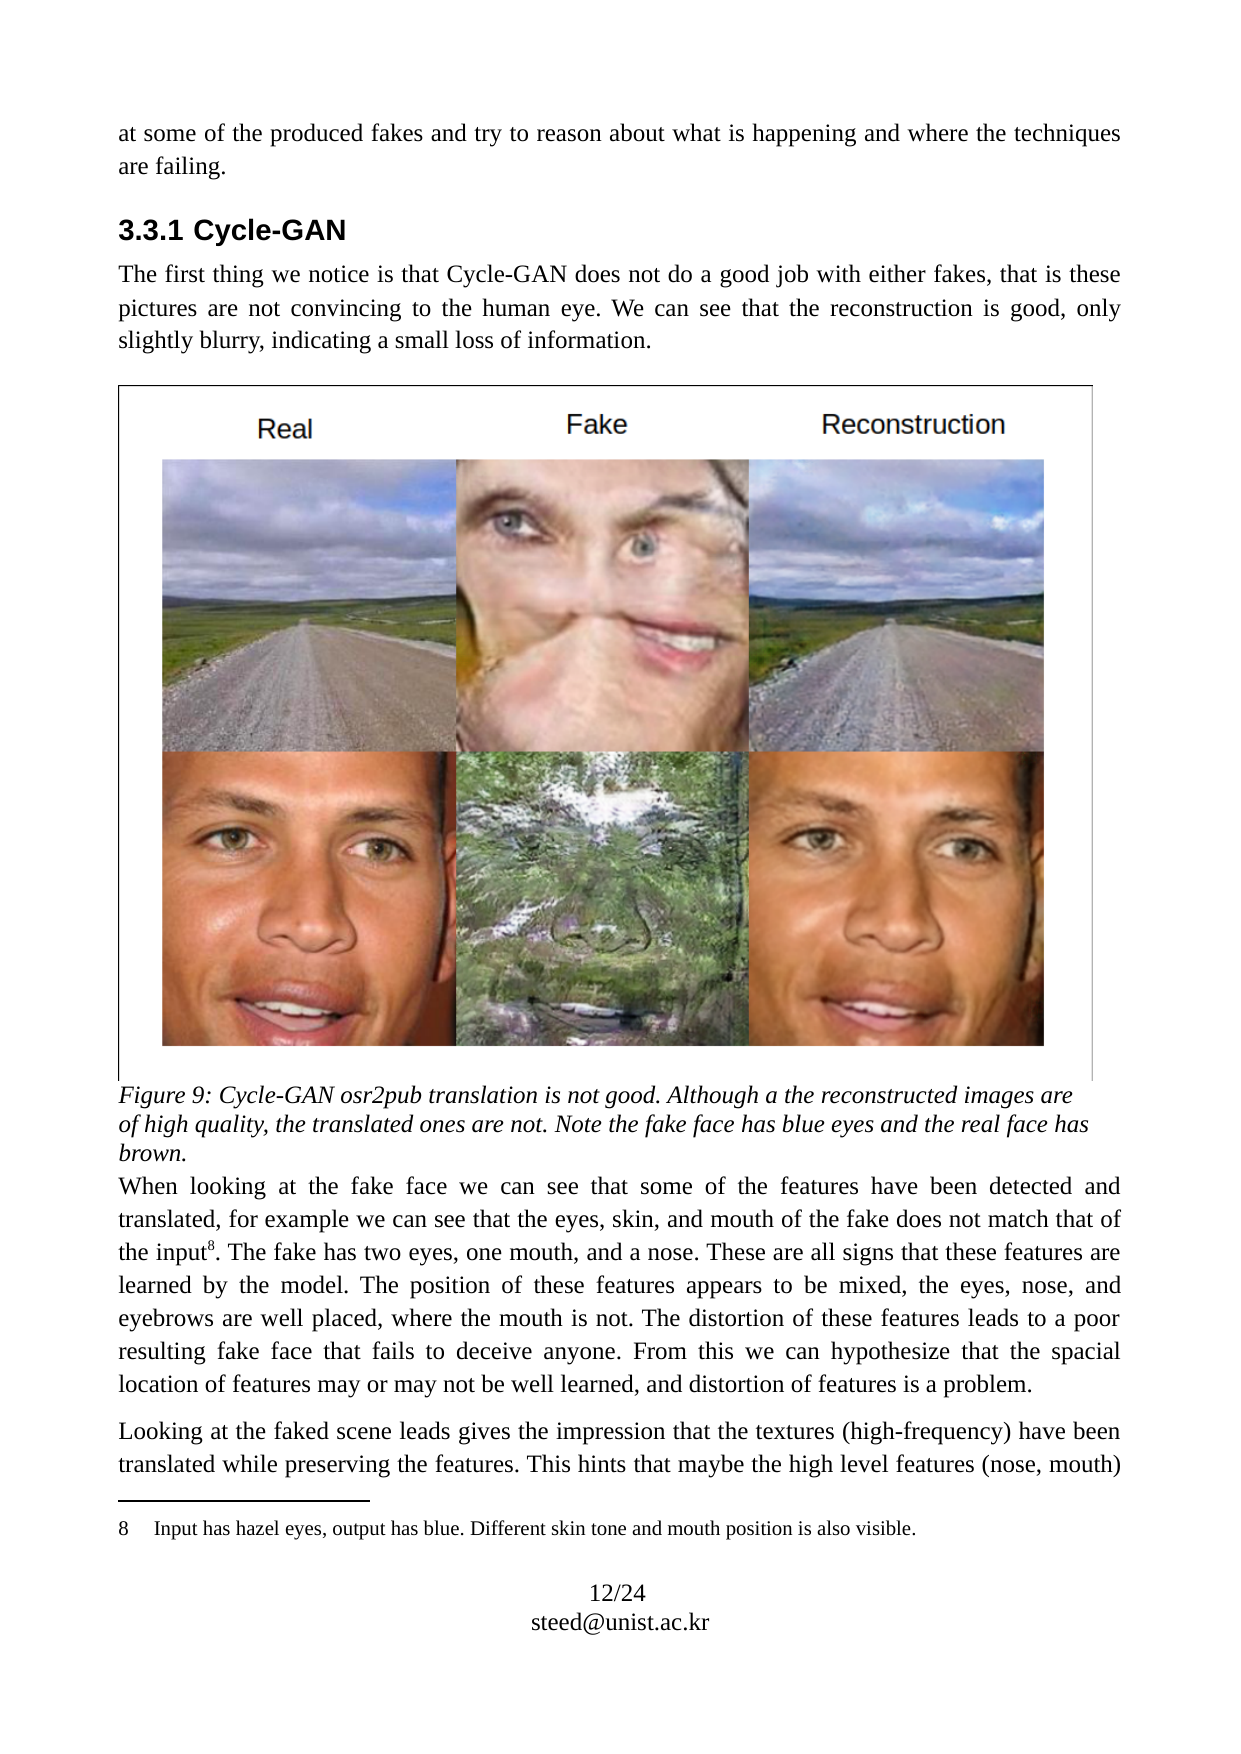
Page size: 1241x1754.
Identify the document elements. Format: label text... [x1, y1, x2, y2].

text at some of the produced fakes and try to reason about what is happening and where the techniques are failing. [118, 118, 1122, 180]
picture [118, 385, 1093, 1081]
subtitle Cycle-GAN [118, 213, 1122, 247]
text When looking at the fake face we can see that some of the features have been detected and translated, for example we can see that the eyes, skin, and mouth of the fake does not match that of the input. The fake has two eyes, one mouth, and a nose. These are all signs that these features are learned by the model. The position of these features appears to be mixed, the eyes, nose, and eyebrows are well placed, where the mouth is not. The distortion of these features leads to a poor resulting fake face that fails to deceive anyone. From this we can hypothesize that the spacial location of features may or may not be well learned, and distortion of features is a problem. [118, 373, 1122, 1398]
text Looking at the faked scene leads gives the impression that the textures (high-frequency) have been translated while preserving the features. This hints that maybe the high level features (nose, mouth) [118, 1416, 1122, 1478]
text Figure 9: Cycle-GAN osr2pub translation is not good. Although a the reconstructed images are of high quality, the translated ones are not. Note the fake face has blue eyes and the real face has brown. [118, 1081, 1093, 1166]
text The first thing we notice is that Cycle-GAN does not do a good job with either fakes, that is these pictures are not convincing to the human eye. We can see that the reconstruction is good, only slightly blurry, indicating a small loss of information. [118, 259, 1122, 354]
text Input has hazel eyes, output has blue. Different skin tone and mouth position is also visible. [118, 1516, 1122, 1540]
